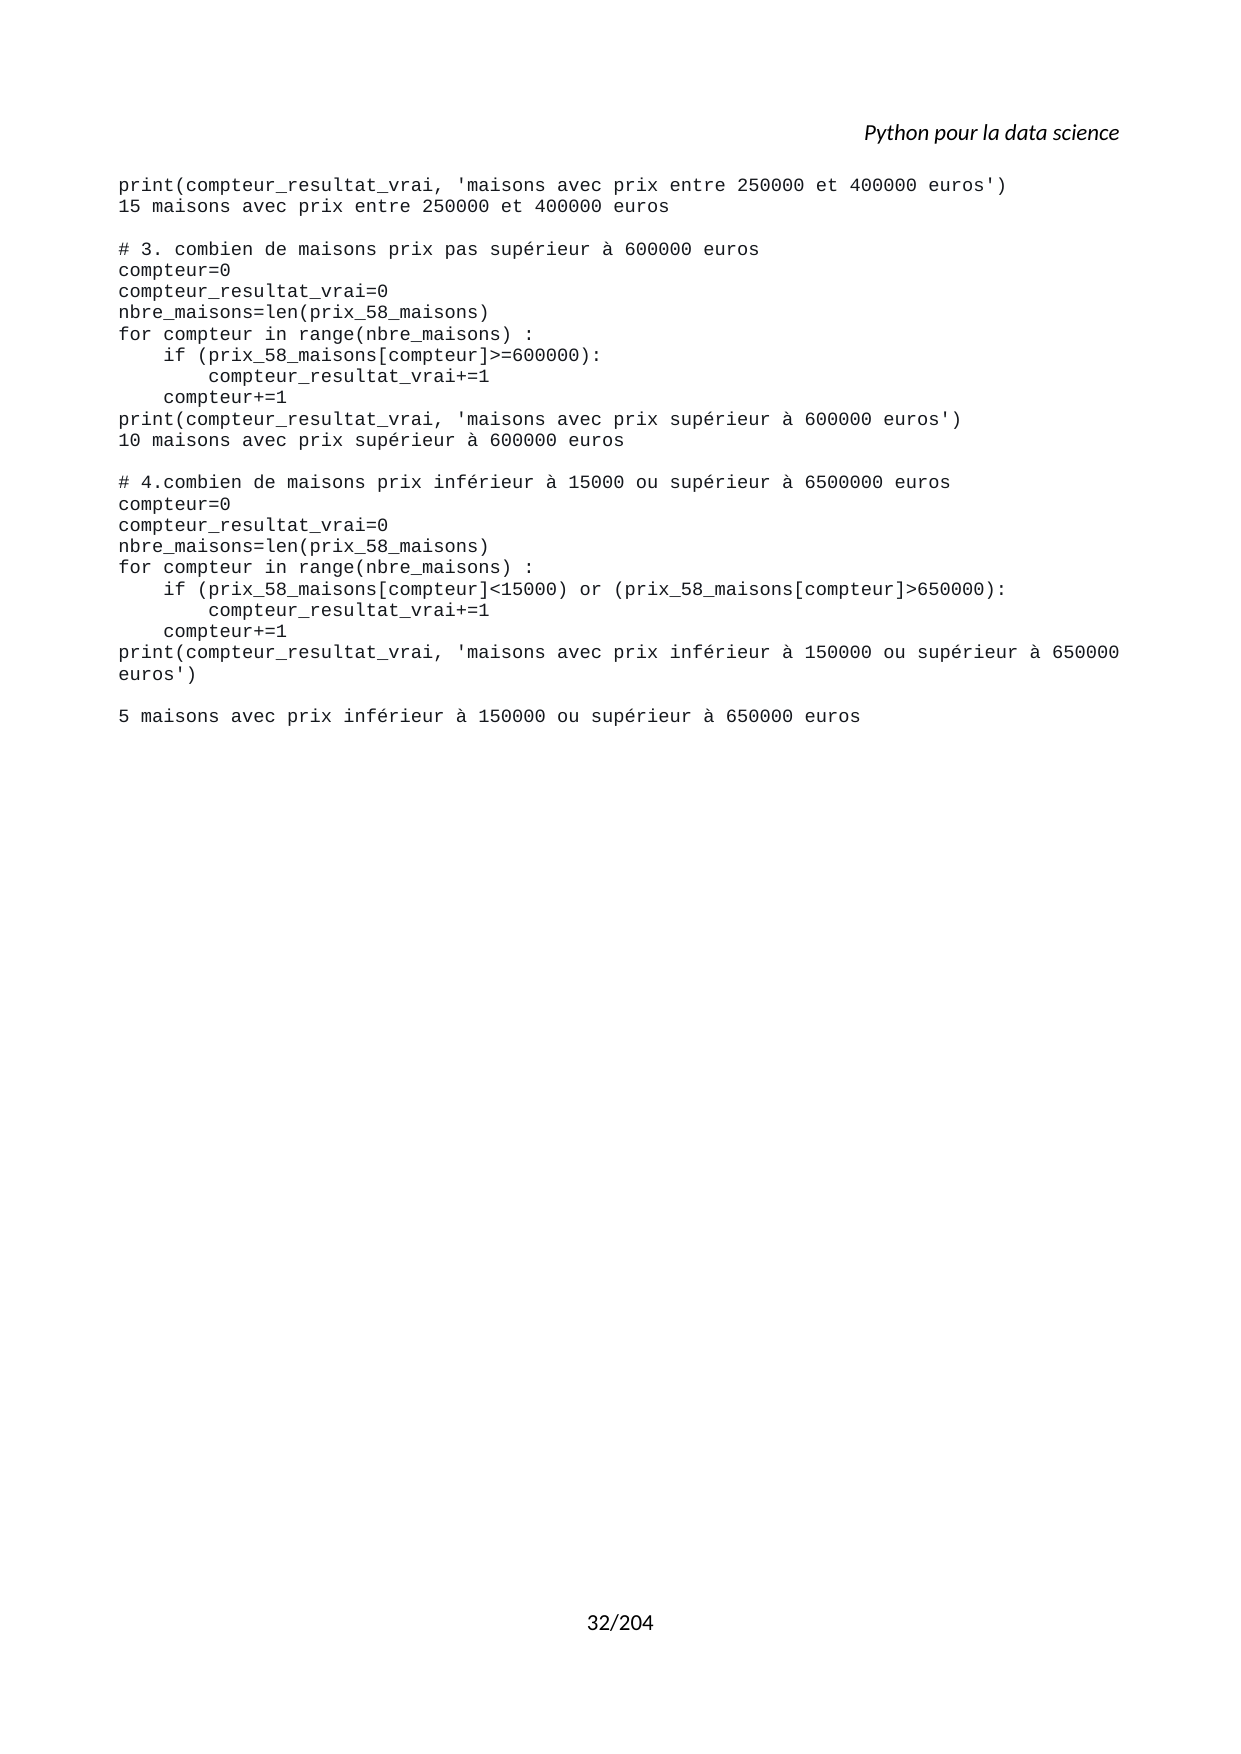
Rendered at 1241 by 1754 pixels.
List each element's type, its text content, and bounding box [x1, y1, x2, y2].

text # 3. combien de maisons prix pas supérieur à 600000 euros [118, 239, 1122, 261]
text print(compteur_resultat_vrai, 'maisons avec prix supérieur à 600000 euros') [118, 409, 1122, 431]
text nbre_maisons=len(prix_58_maisons) [118, 537, 1122, 558]
text compteur_resultat_vrai+=1 [118, 367, 1122, 388]
text compteur_resultat_vrai=0 [118, 282, 1122, 303]
text 5 maisons avec prix inférieur à 150000 ou supérieur à 650000 euros [118, 707, 1122, 728]
text nbre_maisons=len(prix_58_maisons) [118, 303, 1122, 324]
text print(compteur_resultat_vrai, 'maisons avec prix entre 250000 et 400000 euros') [118, 176, 1122, 197]
text if (prix_58_maisons[compteur]<15000) or (prix_58_maisons[compteur]>650000): [118, 579, 1122, 601]
text print(compteur_resultat_vrai, 'maisons avec prix inférieur à 150000 ou supérieur à 650000 euros') [118, 643, 1122, 686]
text 15 maisons avec prix entre 250000 et 400000 euros [118, 197, 1122, 218]
text for compteur in range(nbre_maisons) : [118, 324, 1122, 346]
text if (prix_58_maisons[compteur]>=600000): [118, 346, 1122, 367]
text compteur+=1 [118, 388, 1122, 409]
text compteur+=1 [118, 622, 1122, 643]
text 10 maisons avec prix supérieur à 600000 euros [118, 431, 1122, 452]
text compteur_resultat_vrai=0 [118, 516, 1122, 537]
text compteur=0 [118, 261, 1122, 282]
text compteur_resultat_vrai+=1 [118, 601, 1122, 622]
text compteur=0 [118, 494, 1122, 516]
text for compteur in range(nbre_maisons) : [118, 558, 1122, 579]
text # 4.combien de maisons prix inférieur à 15000 ou supérieur à 6500000 euros [118, 473, 1122, 494]
